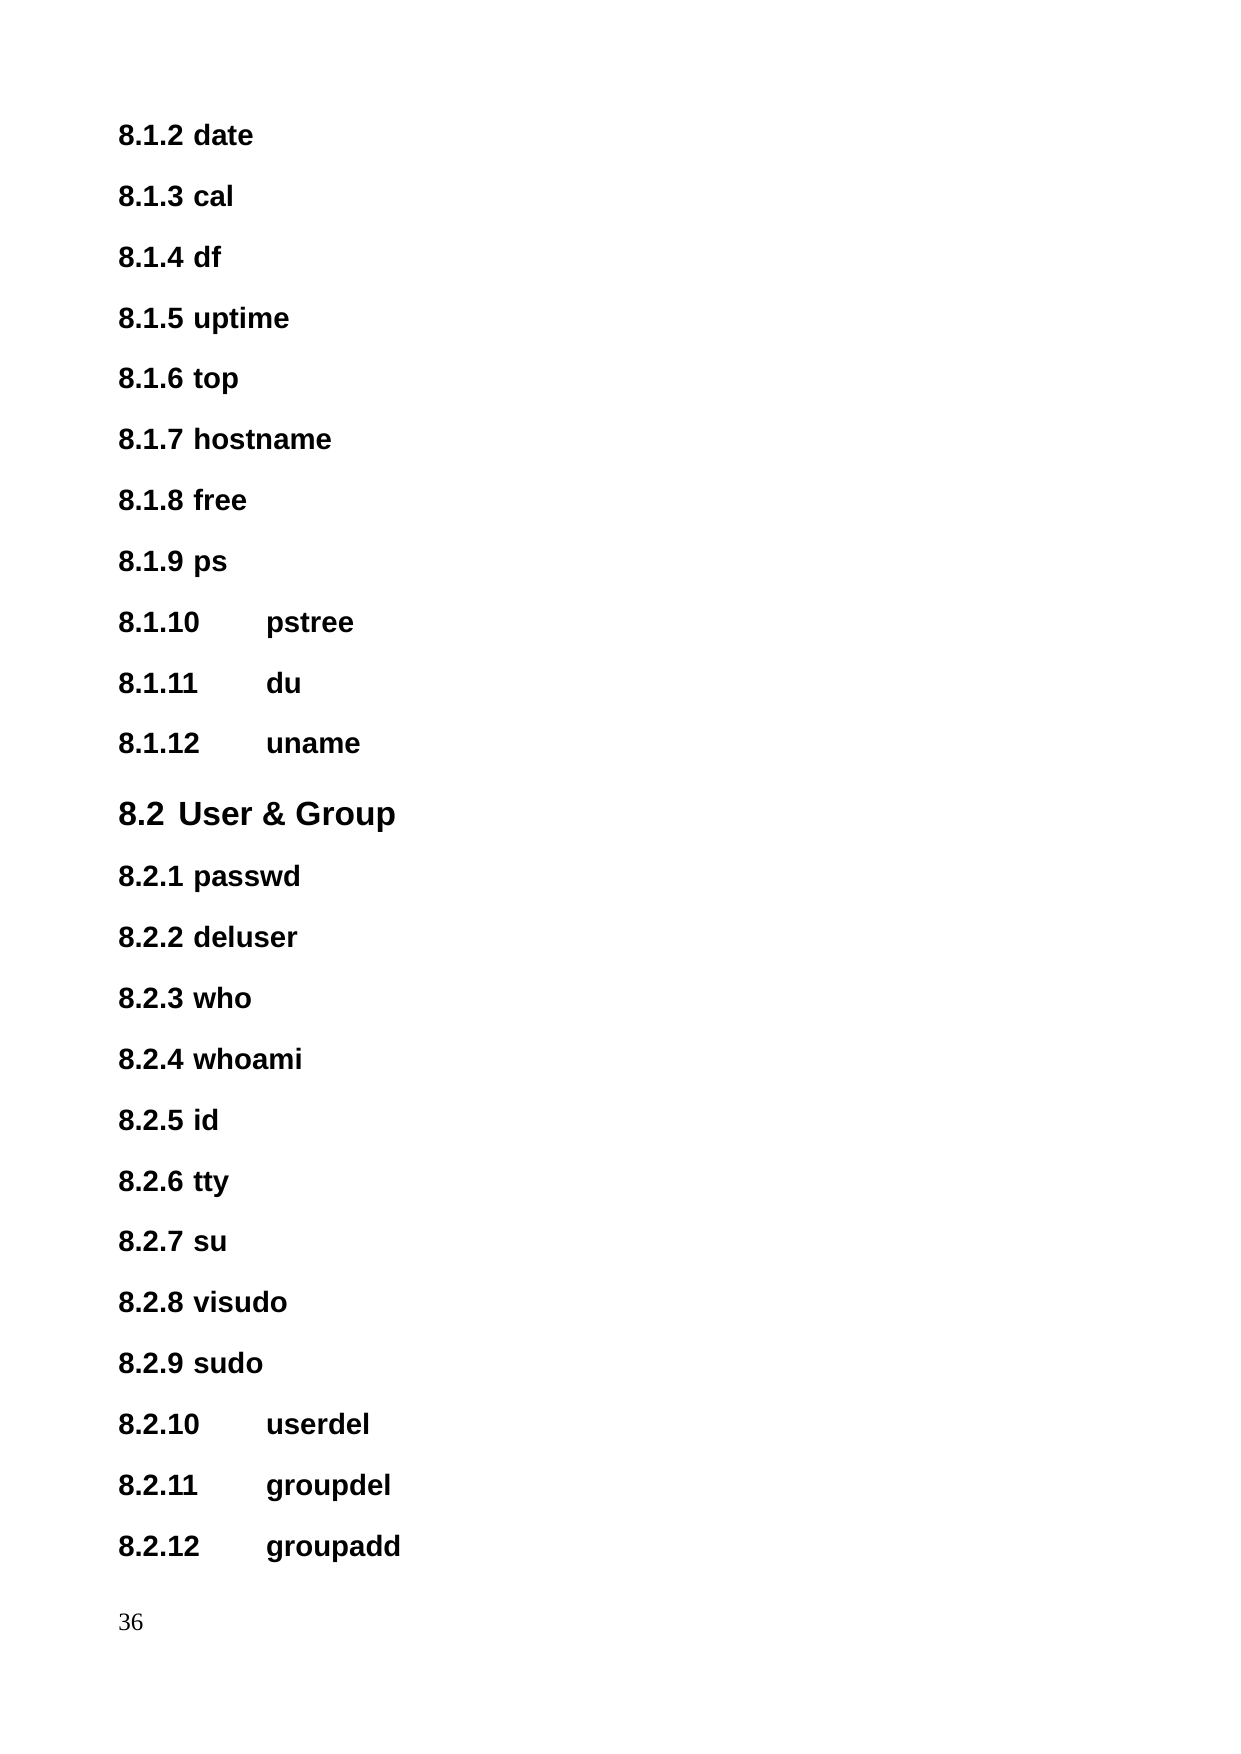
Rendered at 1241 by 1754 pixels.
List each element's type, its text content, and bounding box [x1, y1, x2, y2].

subtitle tty [118, 1163, 1122, 1197]
subtitle pstree [118, 605, 1122, 638]
subtitle top [118, 361, 1122, 395]
subtitle df [118, 240, 1122, 273]
subtitle date [118, 118, 1122, 152]
subtitle userdel [118, 1407, 1122, 1441]
subtitle whoami [118, 1042, 1122, 1076]
subtitle du [118, 666, 1122, 699]
subtitle id [118, 1103, 1122, 1136]
subtitle who [118, 981, 1122, 1015]
subtitle uname [118, 726, 1122, 760]
subtitle groupdel [118, 1468, 1122, 1501]
subtitle passwd [118, 859, 1122, 893]
subtitle deluser [118, 920, 1122, 954]
subtitle free [118, 483, 1122, 517]
subtitle ps [118, 544, 1122, 578]
subtitle visudo [118, 1285, 1122, 1319]
subtitle User & Group [118, 793, 1122, 832]
subtitle sudo [118, 1346, 1122, 1380]
subtitle groupadd [118, 1528, 1122, 1562]
subtitle su [118, 1224, 1122, 1258]
subtitle hostname [118, 422, 1122, 456]
subtitle cal [118, 179, 1122, 213]
subtitle uptime [118, 301, 1122, 334]
